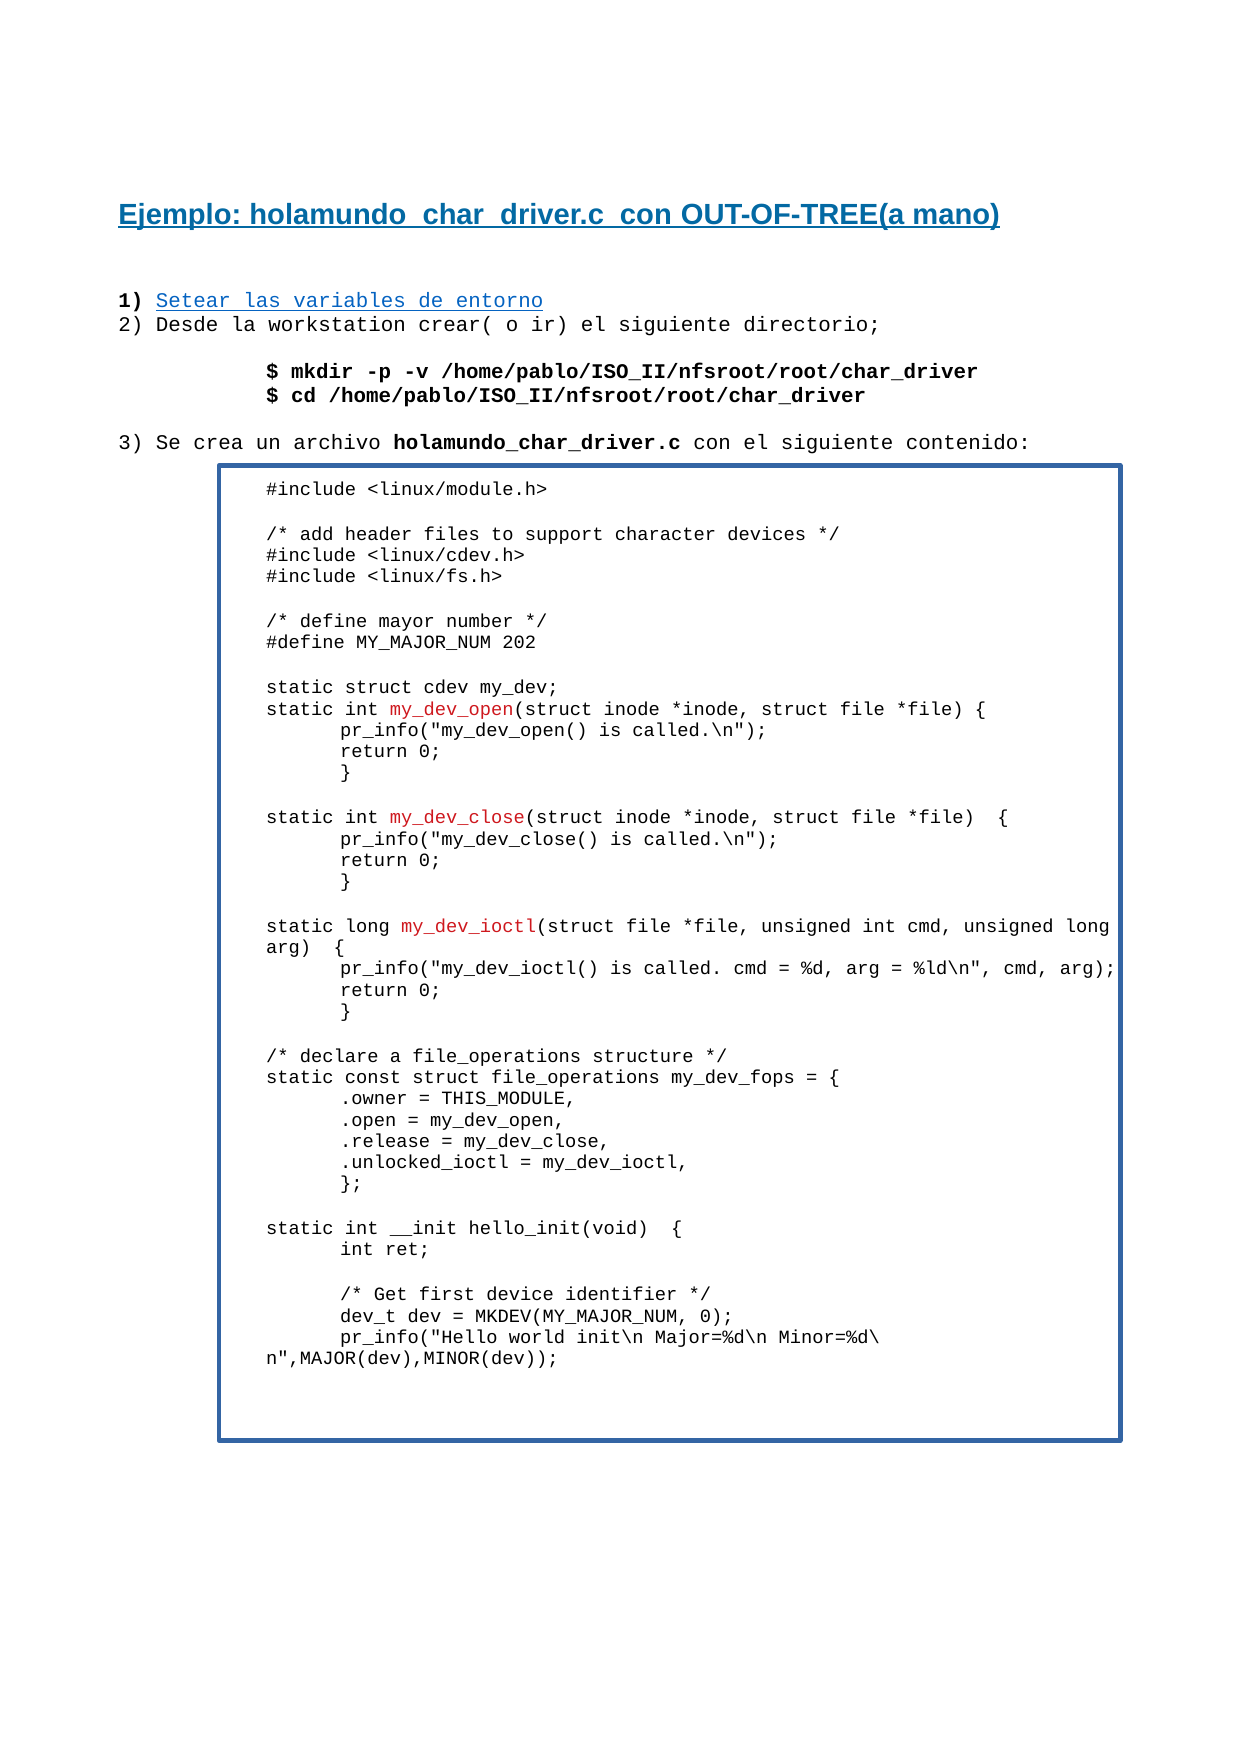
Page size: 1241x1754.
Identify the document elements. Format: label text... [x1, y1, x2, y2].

text .release = my_dev_close, [266, 1132, 1118, 1153]
text #define MY_MAJOR_NUM 202 [266, 633, 1118, 654]
text pr_info("Hello world init\n Major=%d\n Minor=%d\n",MAJOR(dev),MINOR(dev)); [266, 1328, 1118, 1370]
text } [266, 872, 1118, 893]
text }; [266, 1174, 1118, 1195]
text return 0; [266, 742, 1118, 763]
text .unlocked_ioctl = my_dev_ioctl, [266, 1153, 1118, 1174]
text /* Get first device identifier */ [266, 1285, 1118, 1306]
text #include <linux/cdev.h> [266, 546, 1118, 567]
text static const struct file_operations my_dev_fops = { [266, 1068, 1118, 1089]
text dev_t dev = MKDEV(MY_MAJOR_NUM, 0); [266, 1306, 1118, 1328]
text /* add header files to support character devices */ [266, 524, 1118, 546]
subtitle Ejemplo: holamundo_char_driver.c con OUT-OF-TREE(a mano) [118, 197, 1122, 231]
text static int __init hello_init(void) { [266, 1219, 1118, 1240]
text static int my_dev_close(struct inode *inode, struct file *file) { [266, 808, 1118, 829]
text pr_info("my_dev_ioctl() is called. cmd = %d, arg = %ld\n", cmd, arg); [266, 959, 1118, 980]
text } [266, 763, 1118, 784]
text $ mkdir -p -v /home/pablo/ISO_II/nfsroot/root/char_driver [266, 361, 1122, 385]
text /* declare a file_operations structure */ [266, 1047, 1118, 1068]
text 1) Setear las variables de entorno [118, 291, 1122, 314]
text 2) Desde la workstation crear( o ir) el siguiente directorio; [118, 314, 1122, 338]
text .owner = THIS_MODULE, [266, 1089, 1118, 1110]
text pr_info("my_dev_open() is called.\n"); [266, 721, 1118, 742]
text #include <linux/module.h> [266, 480, 1118, 501]
text #include <linux/fs.h> [266, 567, 1118, 588]
text } [266, 1002, 1118, 1023]
text return 0; [266, 980, 1118, 1002]
text static int my_dev_open(struct inode *inode, struct file *file) { [266, 699, 1118, 721]
text .open = my_dev_open, [266, 1110, 1118, 1132]
text static long my_dev_ioctl(struct file *file, unsigned int cmd, unsigned long arg) { [266, 917, 1118, 959]
text int ret; [266, 1240, 1118, 1261]
text 3) Se crea un archivo holamundo_char_driver.c con el siguiente contenido: [118, 432, 1122, 456]
text pr_info("my_dev_close() is called.\n"); [266, 829, 1118, 851]
text return 0; [266, 851, 1118, 872]
text $ cd /home/pablo/ISO_II/nfsroot/root/char_driver [266, 385, 1122, 409]
text static struct cdev my_dev; [266, 678, 1118, 699]
text /* define mayor number */ [266, 612, 1118, 633]
